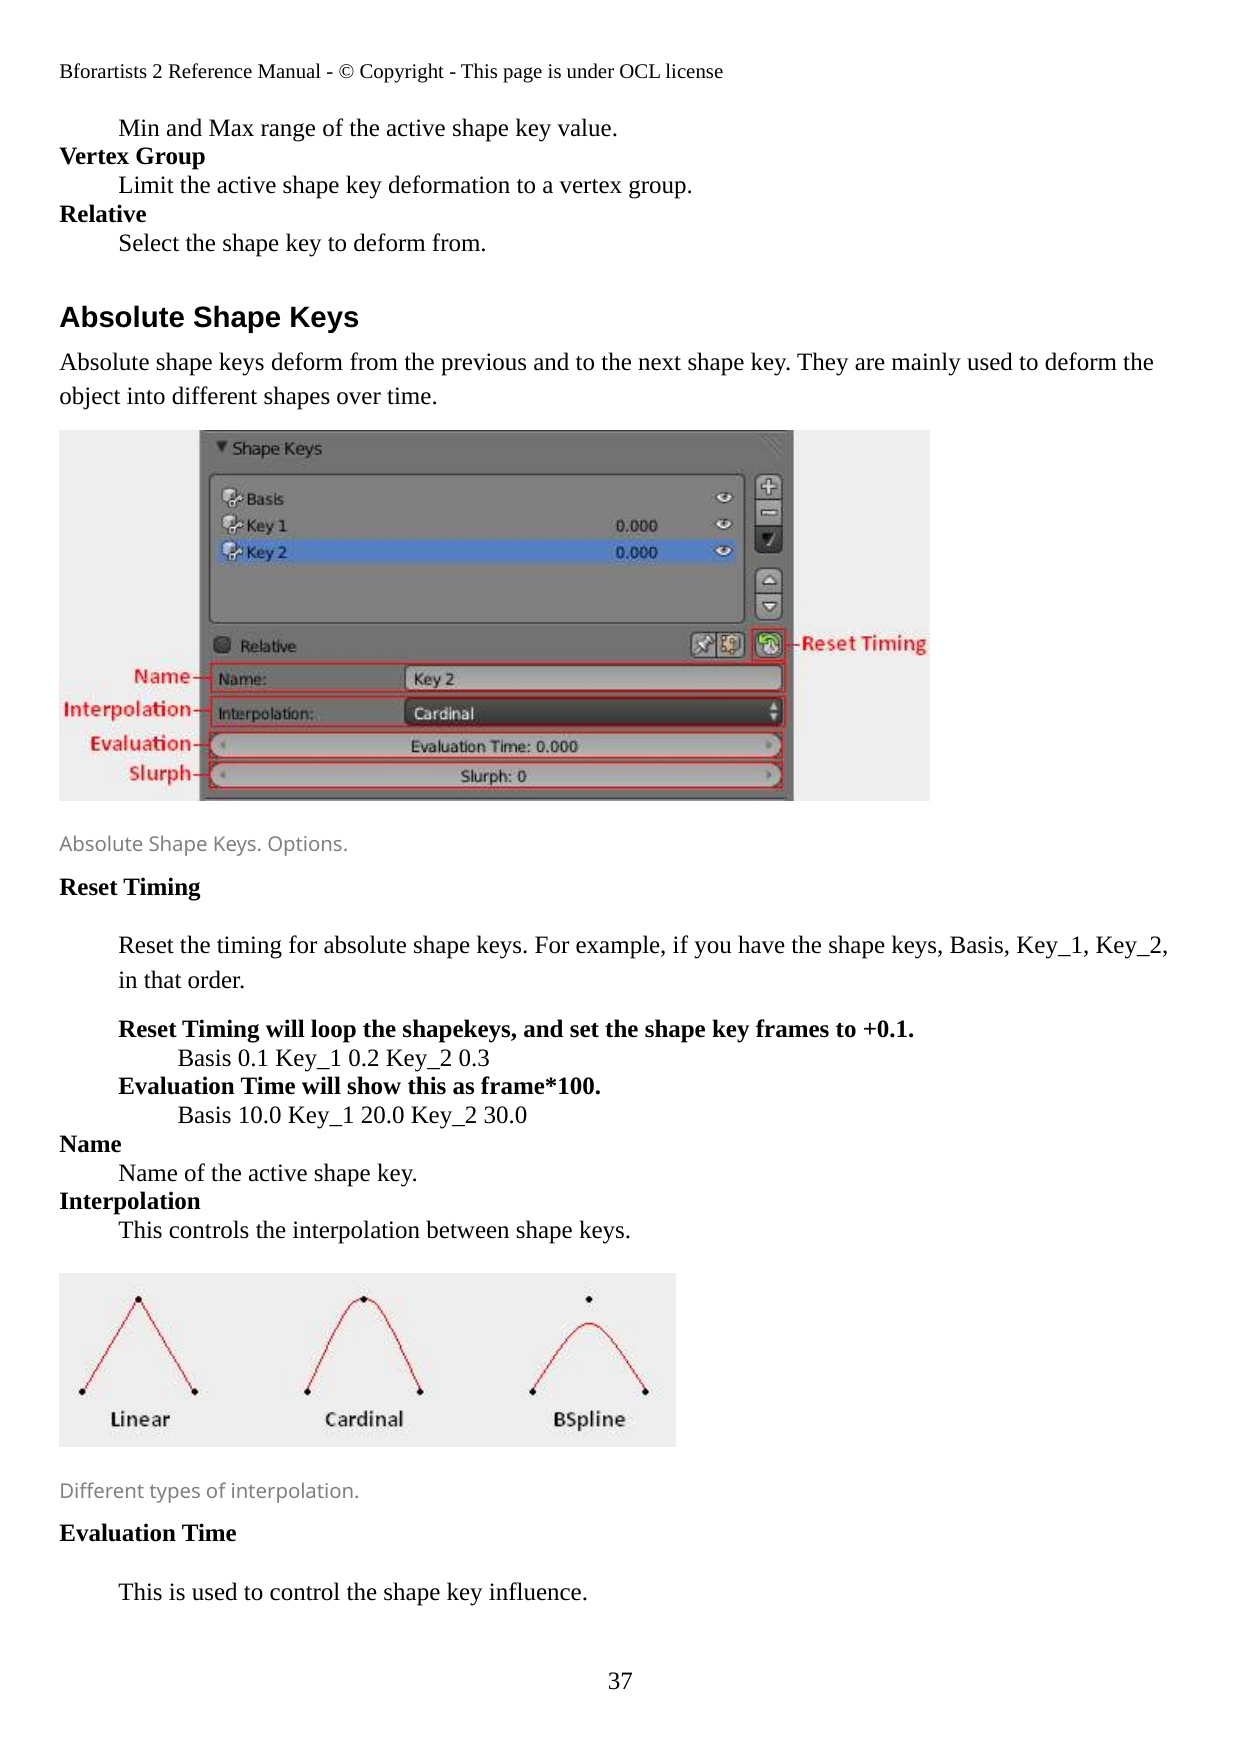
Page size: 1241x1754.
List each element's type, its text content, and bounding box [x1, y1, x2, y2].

subtitle Evaluation Time [59, 1518, 1181, 1547]
subtitle Name [59, 1129, 1181, 1158]
list Select the shape key to deform from. [118, 228, 1181, 256]
text Reset the timing for absolute shape keys. For example, if you have the shape keys, Basis, Key_1, Key_2, in that order. [118, 930, 1181, 993]
list This controls the interpolation between shape keys. [118, 1215, 1181, 1244]
picture [59, 430, 930, 801]
text This is used to control the shape key influence. [118, 1577, 1181, 1606]
subtitle Interpolation [59, 1186, 1181, 1215]
list Basis 10.0 Key_1 20.0 Key_2 30.0 [177, 1100, 1181, 1129]
text Absolute shape keys deform from the previous and to the next shape key. They are mainly used to deform the object into different shapes over time. [59, 347, 1181, 410]
text Different types of interpolation. [59, 1473, 1181, 1504]
subtitle Evaluation Time will show this as frame*100. [118, 1071, 1181, 1100]
subtitle Vertex Group [59, 141, 1181, 170]
list Basis 0.1 Key_1 0.2 Key_2 0.3 [177, 1043, 1181, 1071]
picture [59, 1273, 677, 1447]
text Absolute Shape Keys. Options. [59, 826, 1181, 857]
subtitle Absolute Shape Keys [59, 300, 1181, 334]
list Min and Max range of the active shape key value. [118, 113, 1181, 141]
subtitle Reset Timing will loop the shapekeys, and set the shape key frames to +0.1. [118, 1014, 1181, 1043]
list Name of the active shape key. [118, 1158, 1181, 1186]
subtitle Relative [59, 199, 1181, 228]
list Limit the active shape key deformation to a vertex group. [118, 170, 1181, 199]
subtitle Reset Timing [59, 872, 1181, 901]
